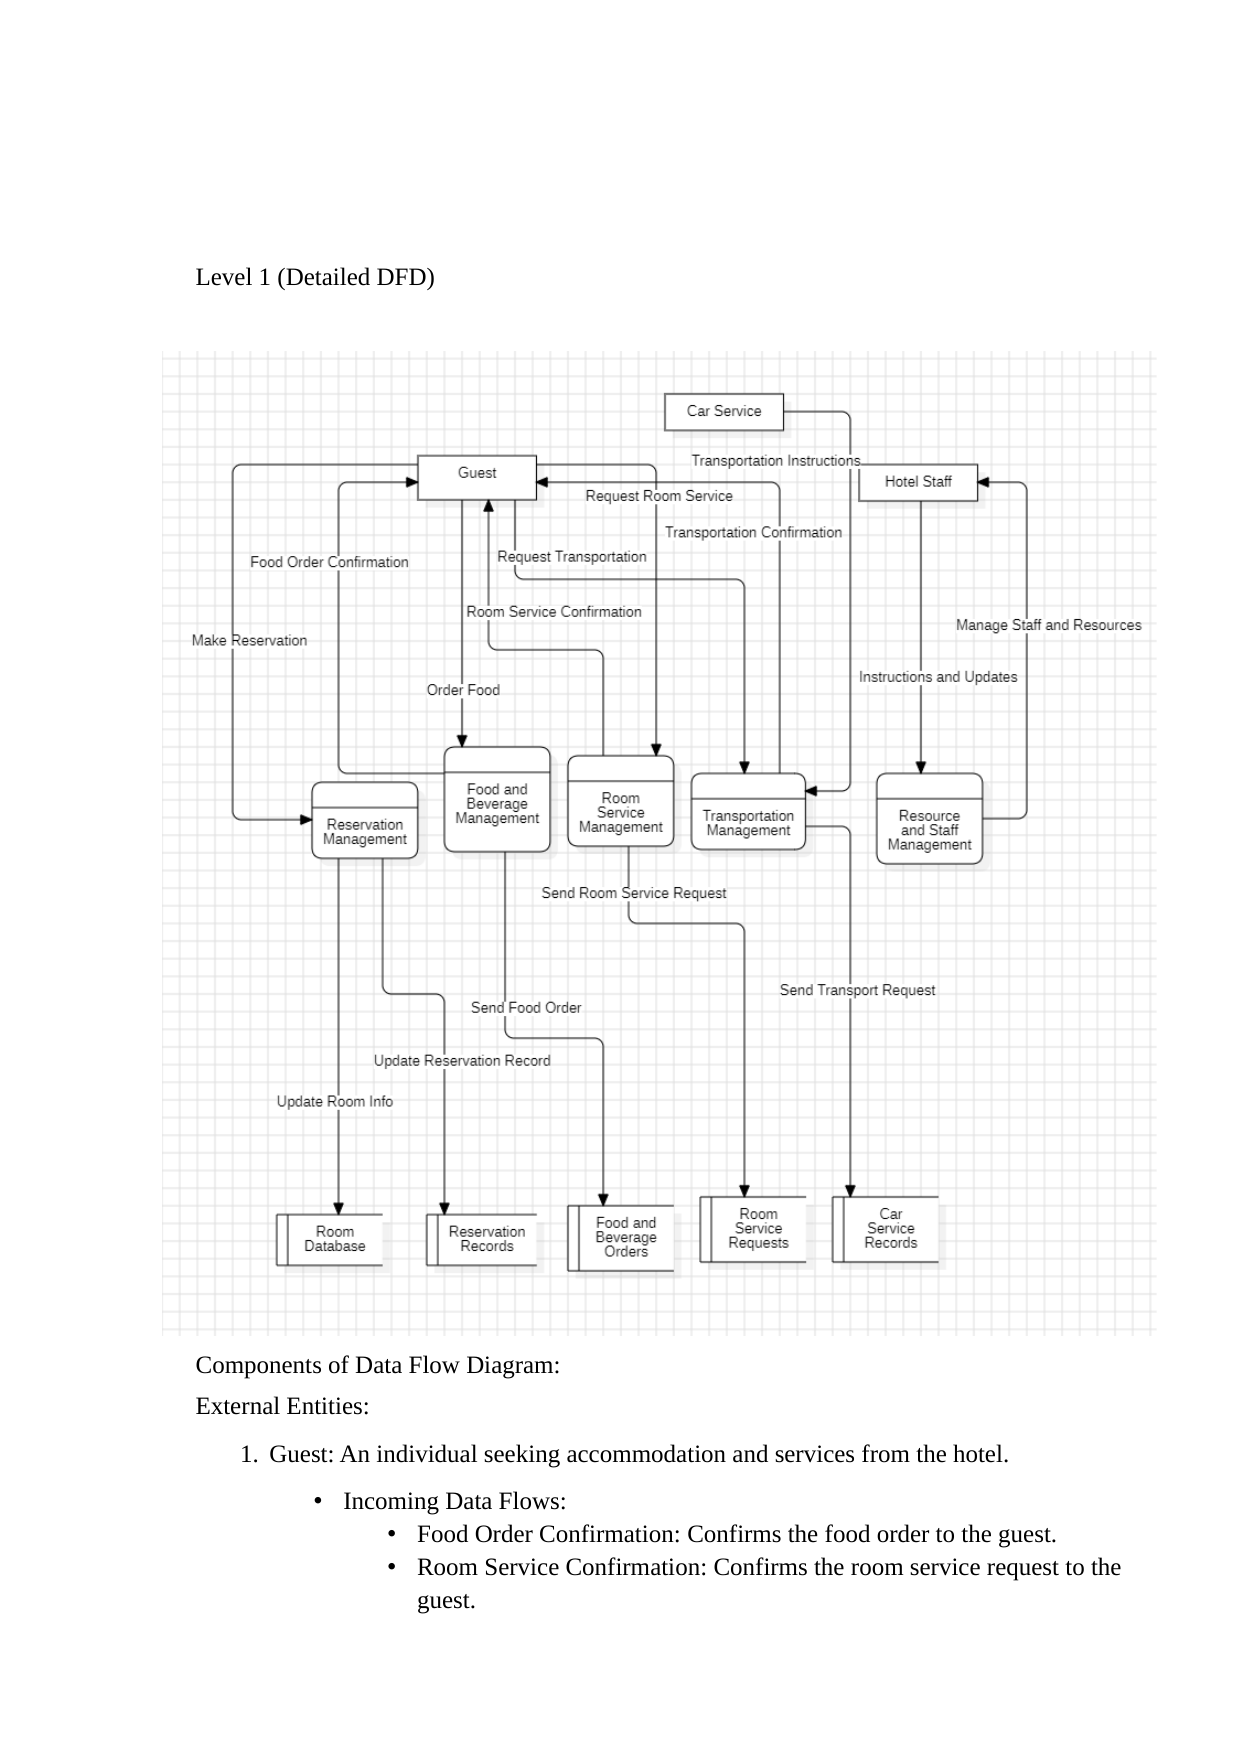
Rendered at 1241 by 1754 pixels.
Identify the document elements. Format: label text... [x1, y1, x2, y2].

list Guest: An individual seeking accommodation and services from the hotel. [240, 1439, 1123, 1467]
list Food Order Confirmation: Confirms the food order to the guest. [387, 1519, 1123, 1548]
text Level 1 (Detailed DFD) [195, 262, 1123, 291]
list Incoming Data Flows: [313, 1486, 1123, 1515]
picture [162, 351, 1157, 1336]
list Room Service Confirmation: Confirms the room service request to the guest. [387, 1552, 1123, 1614]
subtitle Components of Data Flow Diagram: [195, 1336, 1123, 1378]
text External Entities: [195, 1391, 1123, 1420]
